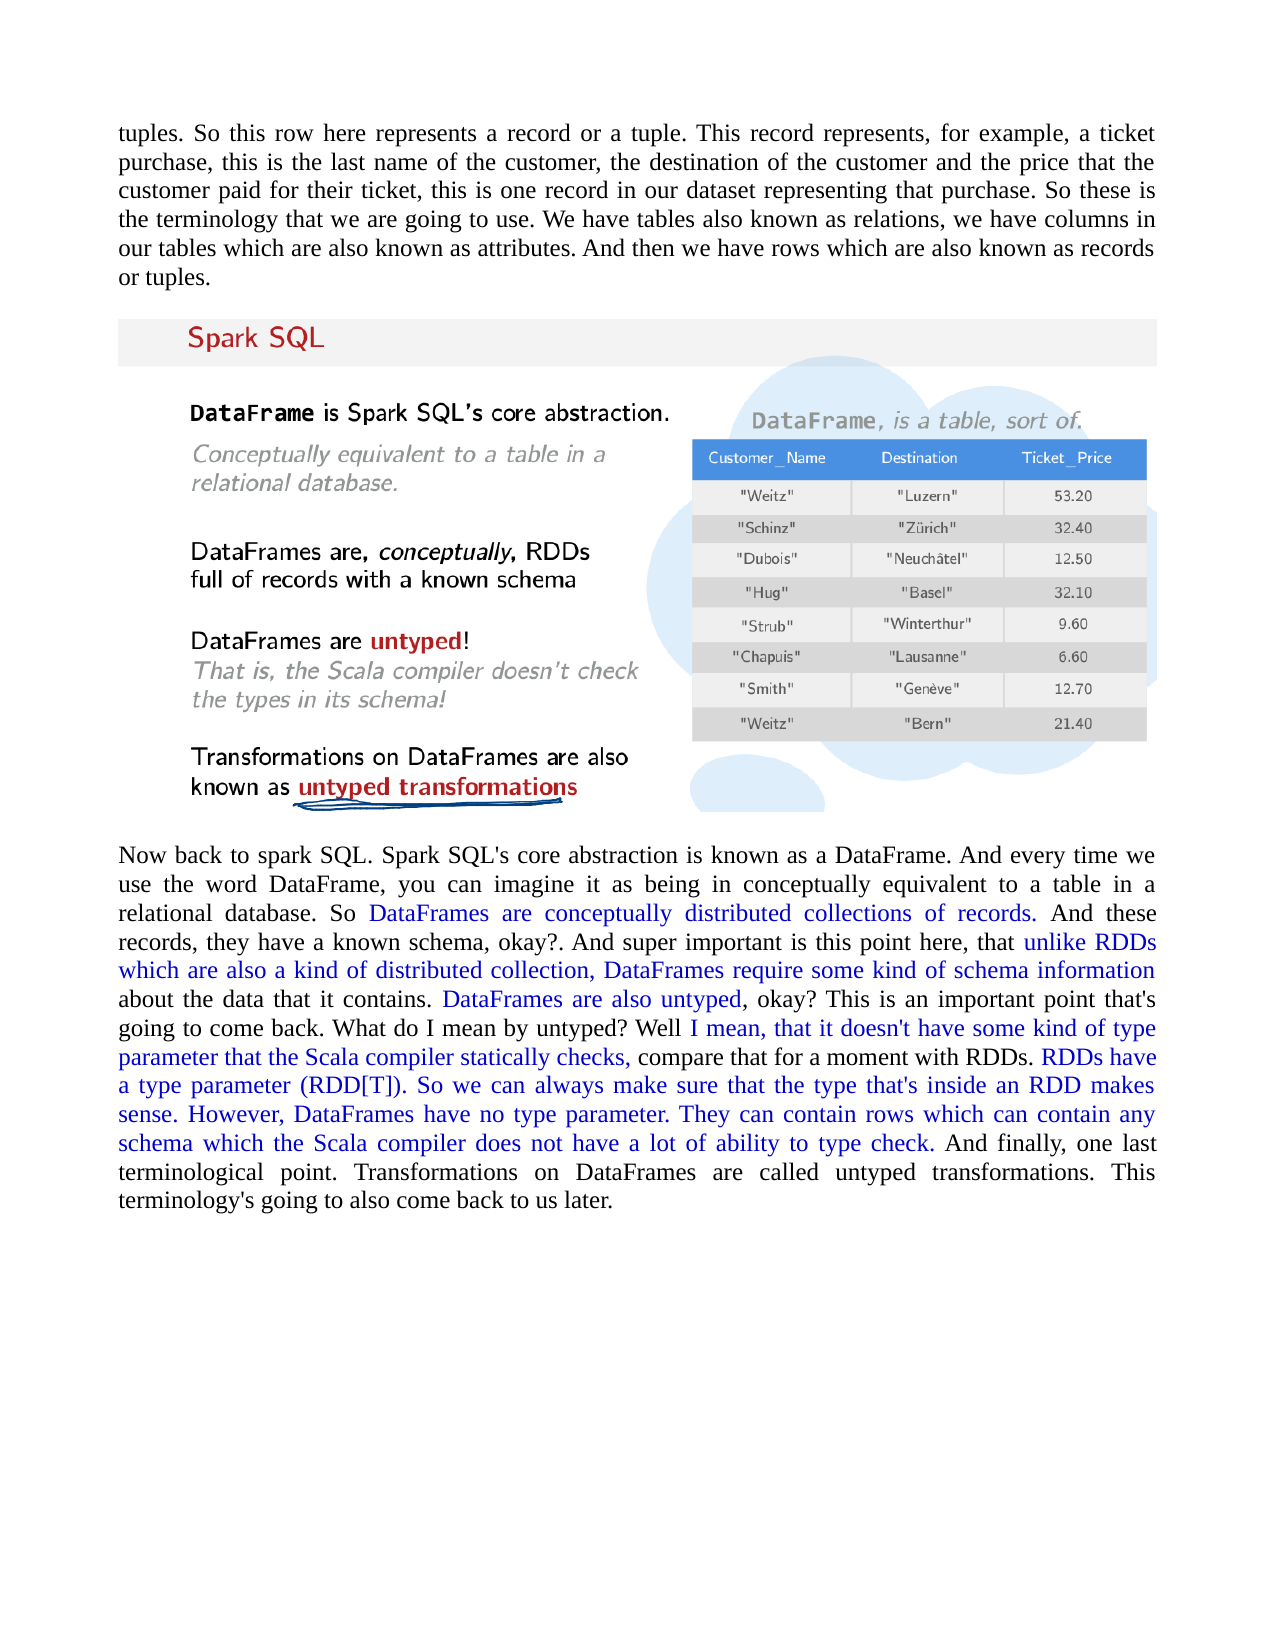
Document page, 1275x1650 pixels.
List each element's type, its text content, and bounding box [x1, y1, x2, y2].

picture [118, 319, 1157, 812]
text Now back to spark SQL. Spark SQL's core abstraction is known as a DataFrame. And every time we use the word DataFrame, you can imagine it as being in conceptually equivalent to a table in a relational database. So DataFrames are conceptually distributed collections of records. And these records, they have a known schema, okay?. And super important is this point here, that unlike RDDs which are also a kind of distributed collection, DataFrames require some kind of schema information about the data that it contains. DataFrames are also untyped, okay? This is an important point that's going to come back. What do I mean by untyped? Well I mean, that it doesn't have some kind of type parameter that the Scala compiler statically checks, compare that for a moment with RDDs. RDDs have a type parameter (RDD[T]). So we can always make sure that the type that's inside an RDD makes sense. However, DataFrames have no type parameter. They can contain rows which can contain any schema which the Scala compiler does not have a lot of ability to type check. And finally, one last terminological point. Transformations on DataFrames are called untyped transformations. This terminology's going to also come back to us later. [118, 840, 1157, 1214]
text tuples. So this row here represents a record or a tuple. This record represents, for example, a ticket purchase, this is the last name of the customer, the destination of the customer and the price that the customer paid for their ticket, this is one record in our dataset representing that purchase. So these is the terminology that we are going to use. We have tables also known as relations, we have columns in our tables which are also known as attributes. And then we have rows which are also known as records or tuples. [118, 118, 1157, 291]
